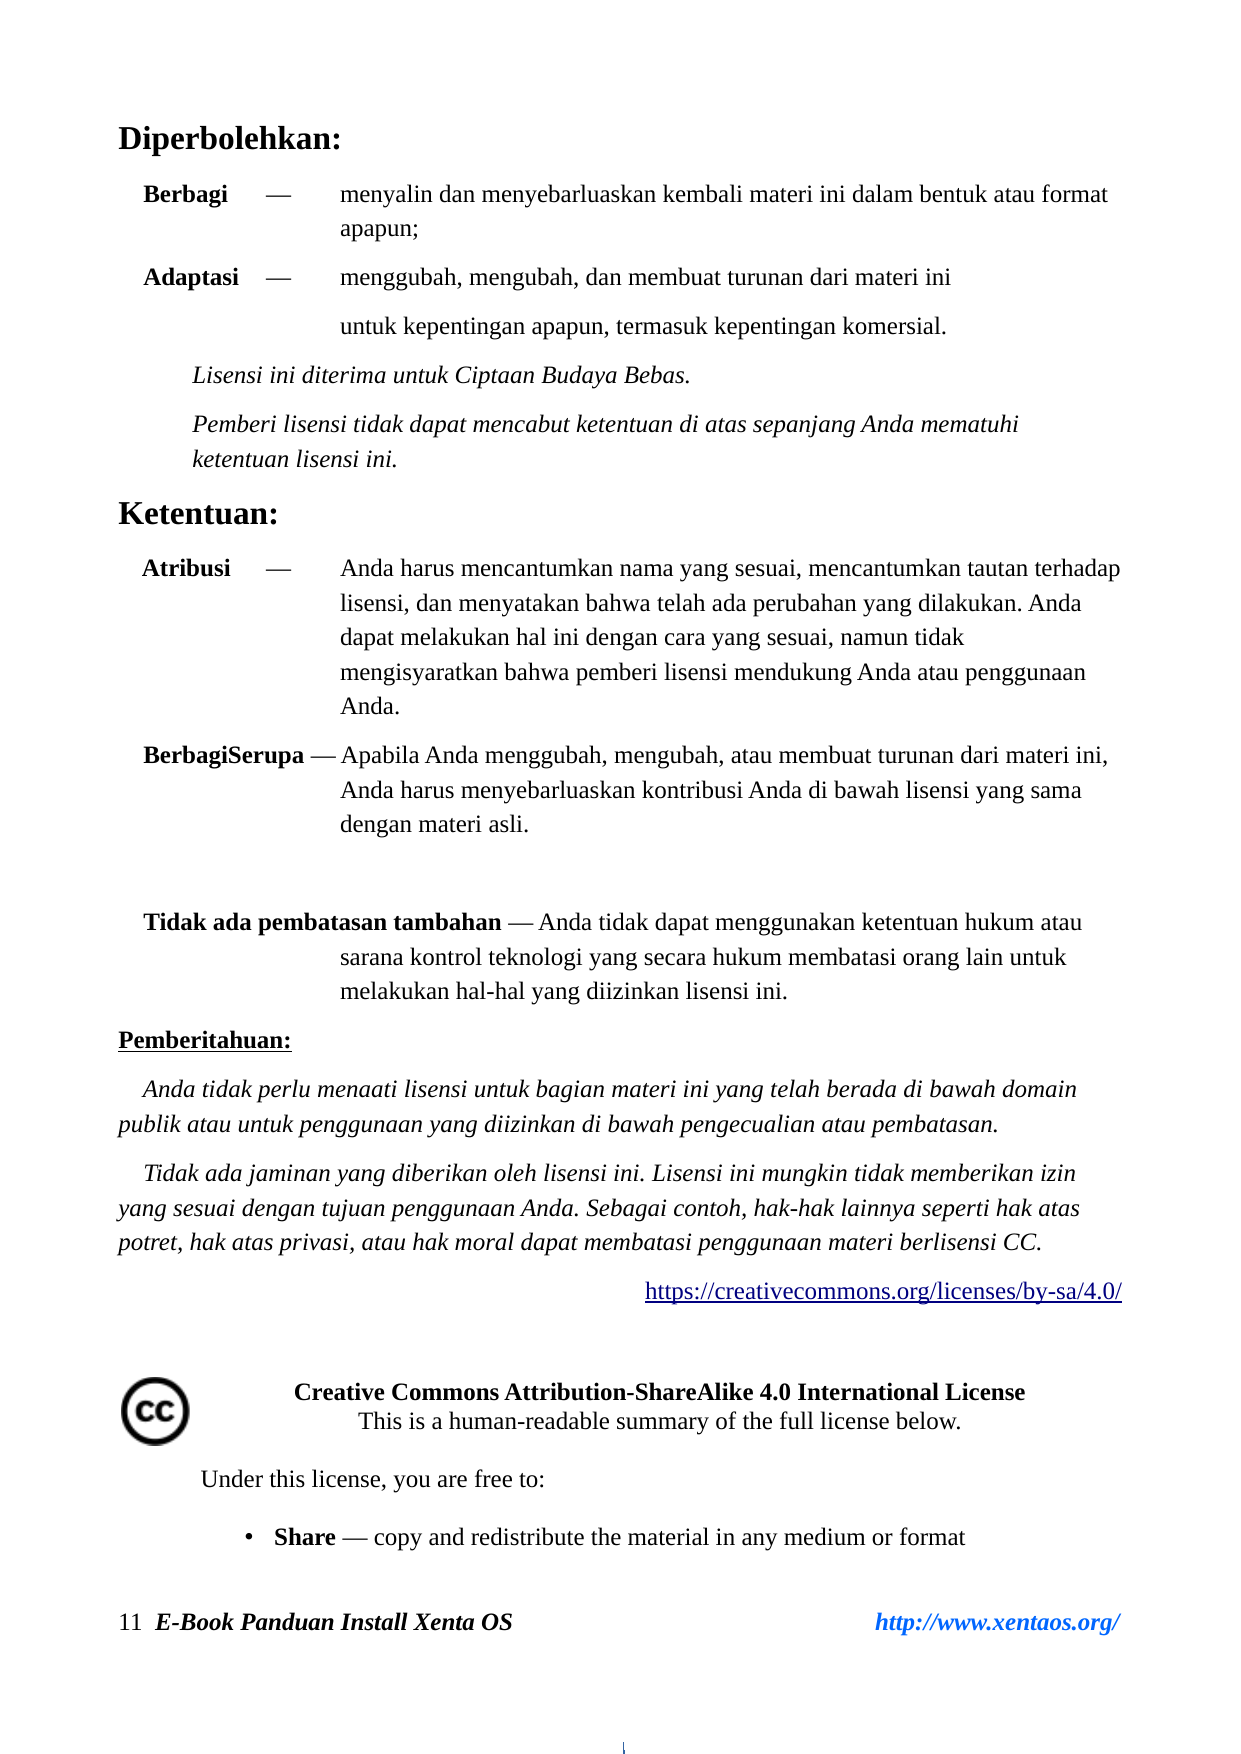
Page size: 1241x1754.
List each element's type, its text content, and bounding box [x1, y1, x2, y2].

text BerbagiSerupa — Apabila Anda menggubah, mengubah, atau membuat turunan dari materi ini, Anda harus menyebarluaskan kontribusi Anda di bawah lisensi yang sama dengan materi asli. [118, 740, 1122, 838]
text Atribusi — Anda harus mencantumkan nama yang sesuai, mencantumkan tautan terhadap lisensi, dan menyatakan bahwa telah ada perubahan yang dilakukan. Anda dapat melakukan hal ini dengan cara yang sesuai, namun tidak mengisyaratkan bahwa pemberi lisensi mendukung Anda atau penggunaan Anda. [118, 553, 1122, 720]
text Anda tidak perlu menaati lisensi untuk bagian materi ini yang telah berada di bawah domain publik atau untuk penggunaan yang diizinkan di bawah pengecualian atau pembatasan. [118, 1074, 1122, 1138]
table_header [118, 1374, 197, 1554]
text Adaptasi — menggubah, mengubah, dan membuat turunan dari materi ini [118, 262, 1122, 291]
text untuk kepentingan apapun, termasuk kepentingan komersial. [118, 311, 1122, 340]
text Ketentuan: [118, 493, 1122, 531]
text Pemberi lisensi tidak dapat mencabut ketentuan di atas sepanjang Anda mematuhi ketentuan lisensi ini. [118, 409, 1122, 473]
text https://creativecommons.org/licenses/by-sa/4.0/ [118, 1276, 1122, 1305]
table_header Creative Commons Attribution-ShareAlike 4.0 International License This is a human-readable summary of the full license below. Under this license, you are free to: Share — copy and redistribute the material in any medium or format Adapt — remix, transform, and build upon the material for any purpose, even commercially. The licensor cannot revoke these freedoms as long as you follow the license terms. License terms: Attribution — You must give appropriate credit, provide a link to the license, and indicate if changes were made. You may do so in any reasonable manner, but not in any way that suggests the licensor endorses you or your use. ShareAlike — If you remix, transform, or build upon the material, you must distribute your contributions under the same license as the original. No additional restrictions — You may not apply legal terms or technological measures that legally restrict others from doing anything the license permits. Notices: You do not have to comply with the license for elements of the material in the public domain or where your use is permitted by an applicable exception or limitation. No warranties are given. The license may not give you all of the permissions necessary for your intended use. For example, other rights such as publicity, privacy, or moral rights may limit how you use the material. [198, 1374, 1122, 1554]
text Pemberitahuan: [118, 1026, 1122, 1054]
picture [121, 1377, 190, 1446]
text Diperbolehkan: [118, 118, 1122, 156]
text Tidak ada pembatasan tambahan — Anda tidak dapat menggunakan ketentuan hukum atau sarana kontrol teknologi yang secara hukum membatasi orang lain untuk melakukan hal-hal yang diizinkan lisensi ini. [118, 907, 1122, 1005]
text Berbagi — menyalin dan menyebarluaskan kembali materi ini dalam bentuk atau format apapun; [118, 179, 1122, 242]
text Tidak ada jaminan yang diberikan oleh lisensi ini. Lisensi ini mungkin tidak memberikan izin yang sesuai dengan tujuan penggunaan Anda. Sebagai contoh, hak-hak lainnya seperti hak atas potret, hak atas privasi, atau hak moral dapat membatasi penggunaan materi berlisensi CC. [118, 1158, 1122, 1256]
text Lisensi ini diterima untuk Ciptaan Budaya Bebas. [118, 360, 1122, 389]
